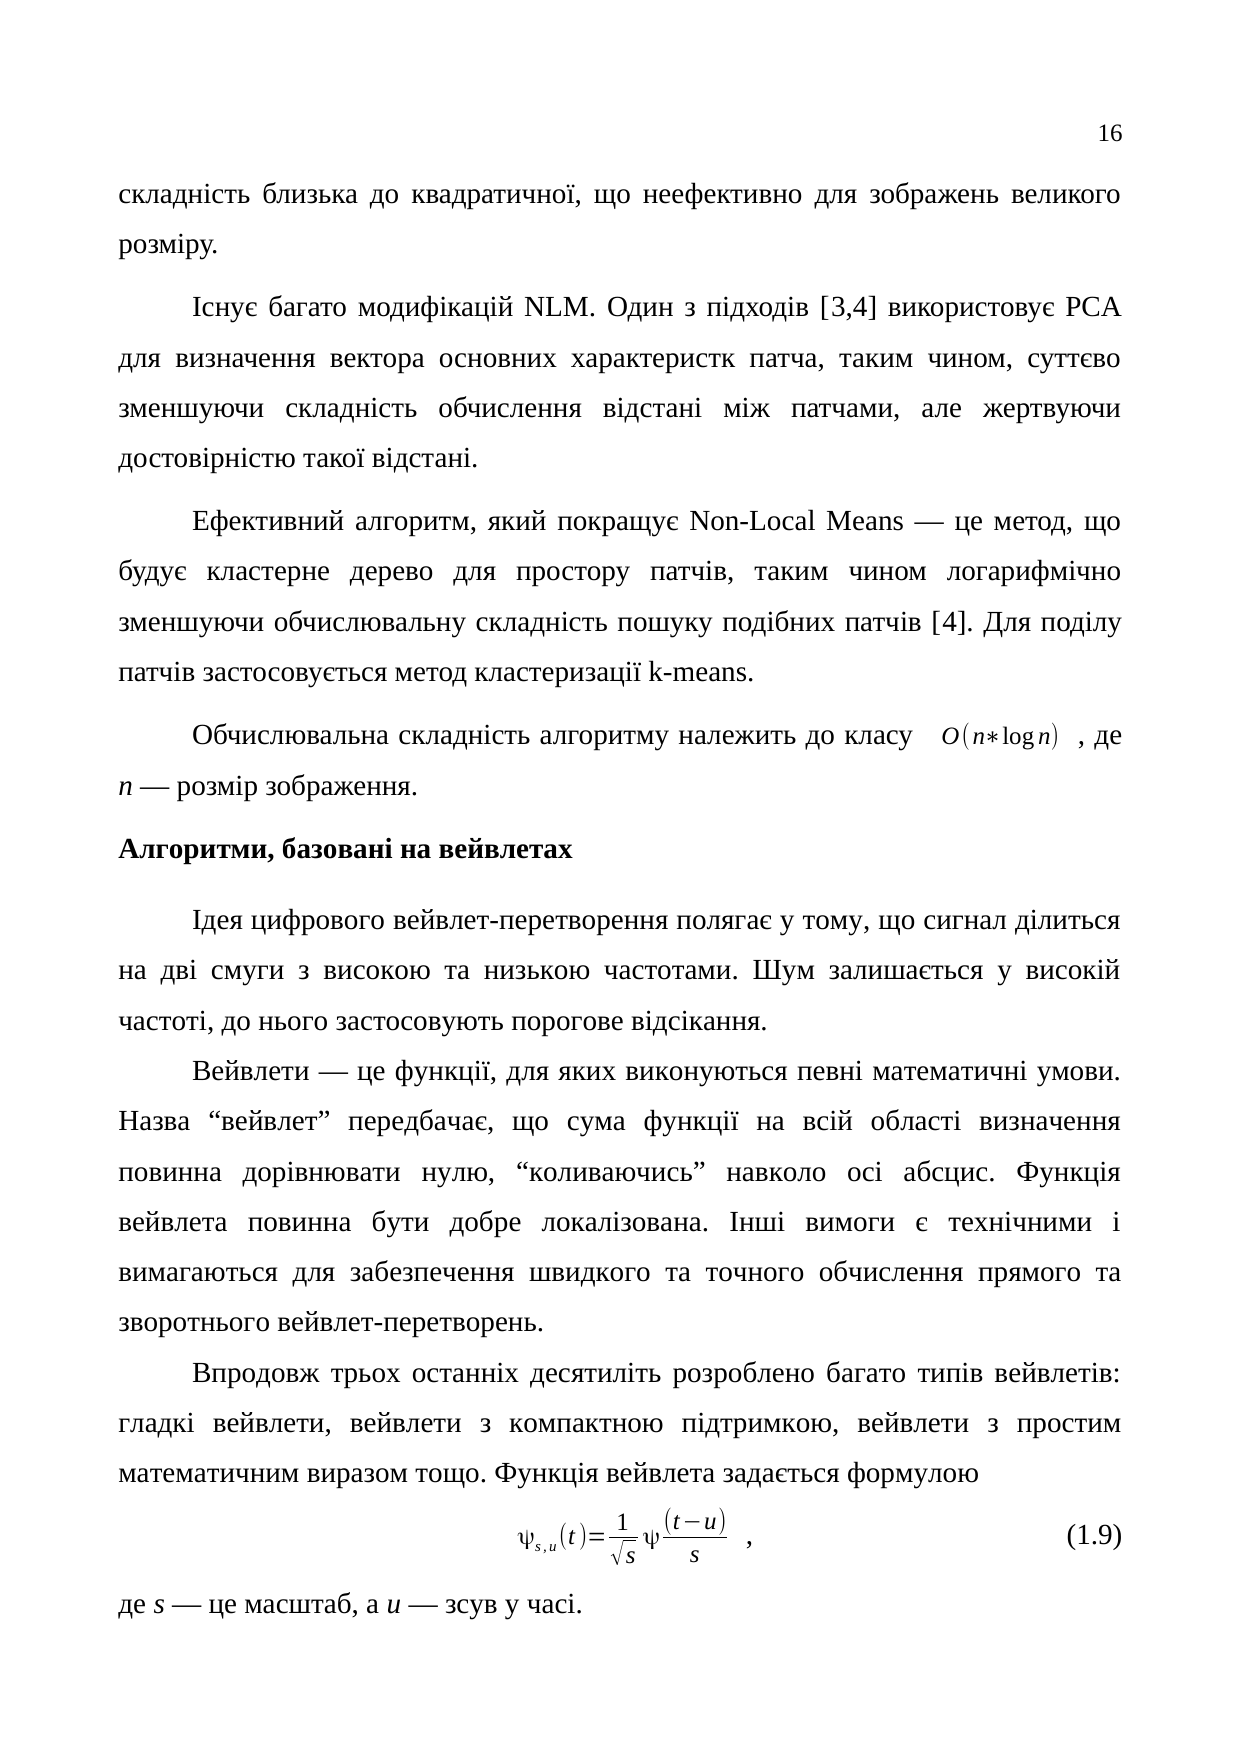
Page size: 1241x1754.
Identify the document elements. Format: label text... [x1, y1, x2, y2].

text Алгоритми, базовані на вейвлетах [118, 831, 1122, 864]
text , (1.9) [118, 1506, 1122, 1569]
text Ефективний алгоритм, який покращує Non-Local Means — це метод, що будує кластерне дерево для простору патчів, таким чином логарифмічно зменшуючи обчислювальну складність пошуку подібних патчів [4]. Для поділу патчів застосовується метод кластеризації k-means. [118, 503, 1122, 688]
text Існує багато модифікацій NLM. Один з підходів [3,4] використовує PCA для визначення вектора основних характеристк патча, таким чином, суттєво зменшуючи складність обчислення відстані між патчами, але жертвуючи достовірністю такої відстані. [118, 289, 1122, 474]
text Впродовж трьох останніх десятиліть розроблено багато типів вейвлетів: гладкі вейвлети, вейвлети з компактною підтримкою, вейвлети з простим математичним виразом тощо. Функція вейвлета задається формулою [118, 1355, 1122, 1489]
text де s — це масштаб, а u — зсув у часі. [118, 1586, 1122, 1619]
text Ідея цифрового вейвлет-перетворення полягає у тому, що сигнал ділиться на дві смуги з високою та низькою частотами. Шум залишається у високій частоті, до нього застосовують порогове відсікання. [118, 902, 1122, 1036]
text Вейвлети — це функції, для яких виконуються певні математичні умови. Назва “вейвлет” передбачає, що сума функції на всій області визначення повинна дорівнювати нулю, “коливаючись” навколо осі абсцис. Функція вейвлета повинна бути добре локалізована. Інші вимоги є технічними і вимагаються для забезпечення швидкого та точного обчислення прямого та зворотнього вейвлет-перетворень. [118, 1053, 1122, 1338]
text Обчислювальна складність алгоритму належить до класу , де n — розмір зображення. [118, 717, 1122, 802]
text складність близька до квадратичної, що неефективно для зображень великого розміру. [118, 176, 1122, 260]
